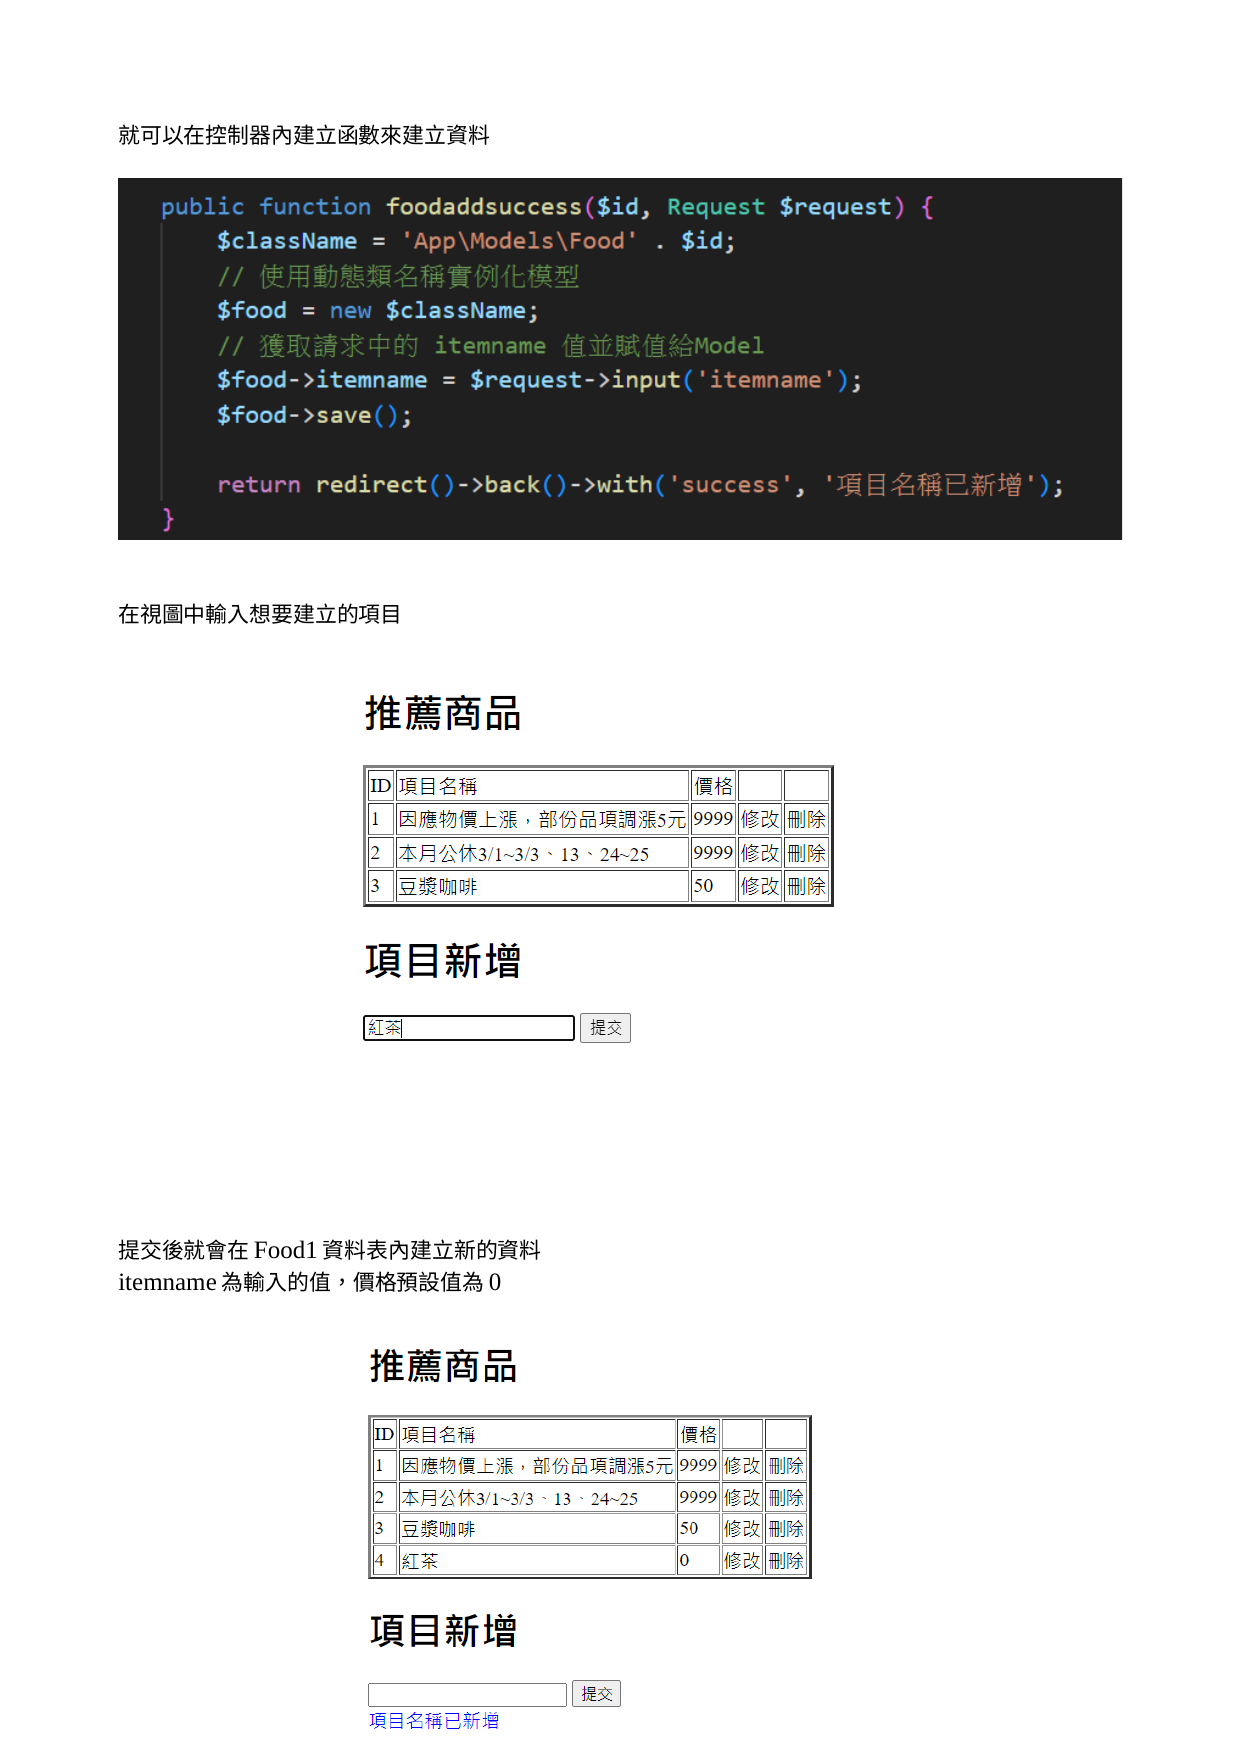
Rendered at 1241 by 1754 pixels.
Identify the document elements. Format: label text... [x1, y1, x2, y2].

picture [118, 178, 1123, 540]
text 就可以在控制器內建立函數來建立資料 [118, 118, 1122, 150]
text itemname為輸入的值，價格預設值為0 [118, 1264, 1122, 1296]
picture [359, 686, 881, 1068]
text 在視圖中輸入想要建立的項目 [118, 597, 1122, 629]
text 提交後就會在Food1資料表內建立新的資料 [118, 1233, 1122, 1264]
picture [359, 1338, 881, 1754]
